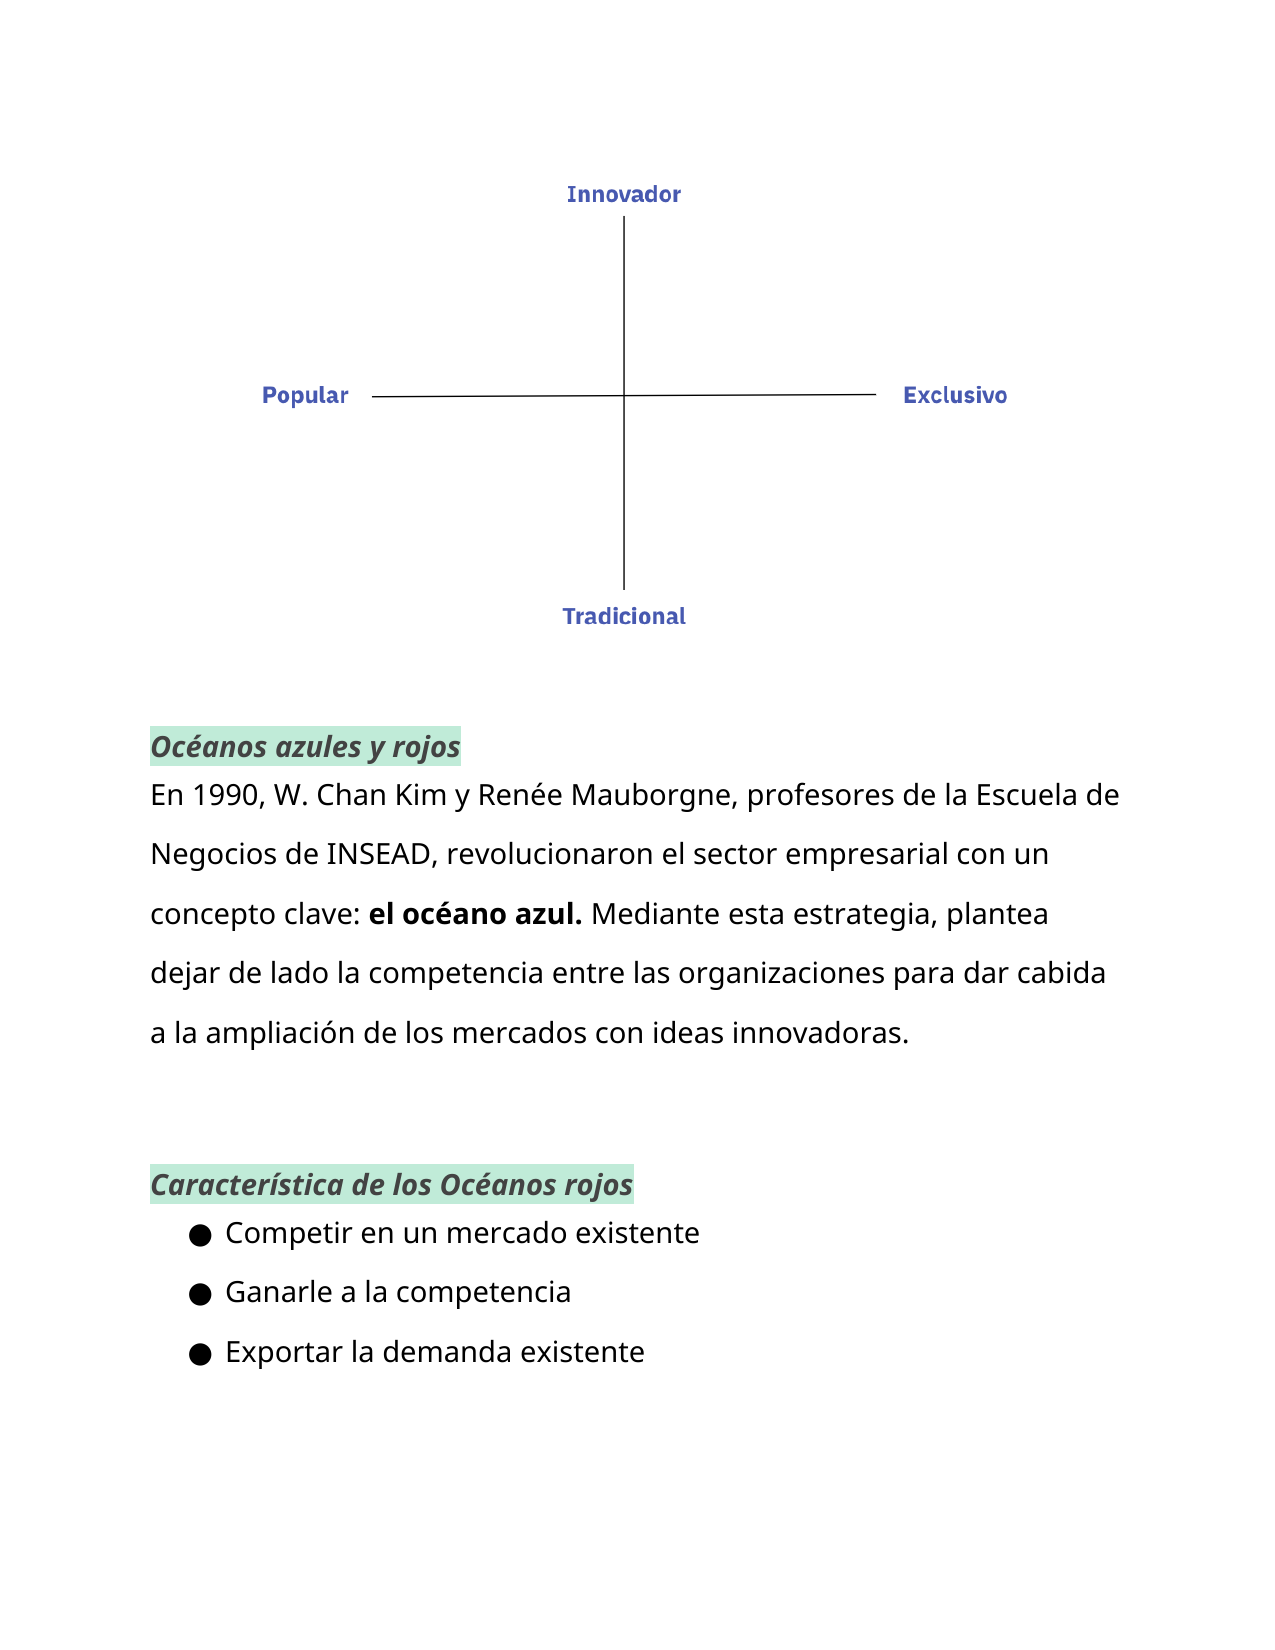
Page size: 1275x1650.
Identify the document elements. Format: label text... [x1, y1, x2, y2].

text En 1990, W. Chan Kim y Renée Mauborgne, profesores de la Escuela de Negocios de INSEAD, revolucionaron el sector empresarial con un concepto clave: el océano azul. Mediante esta estrategia, plantea dejar de lado la competencia entre las organizaciones para dar cabida a la ampliación de los mercados con ideas innovadoras. [150, 774, 1125, 1052]
list Exportar la demanda existente [187, 1331, 1125, 1371]
list Competir en un mercado existente [187, 1212, 1125, 1252]
picture [150, 150, 1125, 673]
subtitle Característica de los Océanos rojos [634, 1164, 1125, 1204]
subtitle Océanos azules y rojos [461, 726, 1125, 766]
list Ganarle a la competencia [187, 1272, 1125, 1311]
